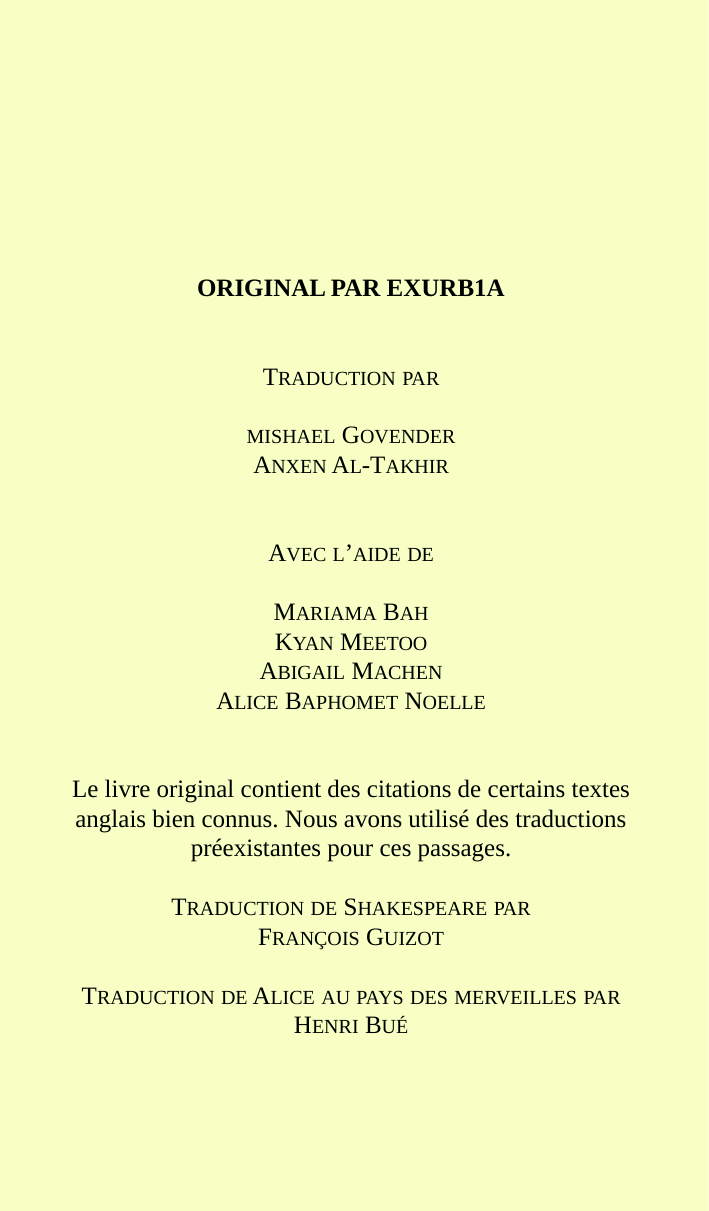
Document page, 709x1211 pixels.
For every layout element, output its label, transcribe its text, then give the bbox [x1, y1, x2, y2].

text Avec l’aide de [56, 538, 646, 568]
text Henri Bué [56, 1010, 646, 1039]
text Abigail Machen [56, 656, 646, 686]
text Traduction de Alice au pays des merveilles par [56, 981, 646, 1010]
text ORIGINAL PAR EXURB1A [56, 273, 646, 302]
text Alice Baphomet Noelle [56, 686, 646, 715]
text Le livre original contient des citations de certains textes anglais bien connus. Nous avons utilisé des traductions préexistantes pour ces passages. [56, 774, 646, 863]
text Traduction de Shakespeare par [56, 892, 646, 922]
text Traduction par [56, 361, 646, 391]
text Kyan Meetoo [56, 627, 646, 656]
text Anxen Al-Takhir [56, 450, 646, 479]
text Mariama Bah [56, 597, 646, 627]
text mishael Govender [56, 420, 646, 450]
text François Guizot [56, 922, 646, 951]
